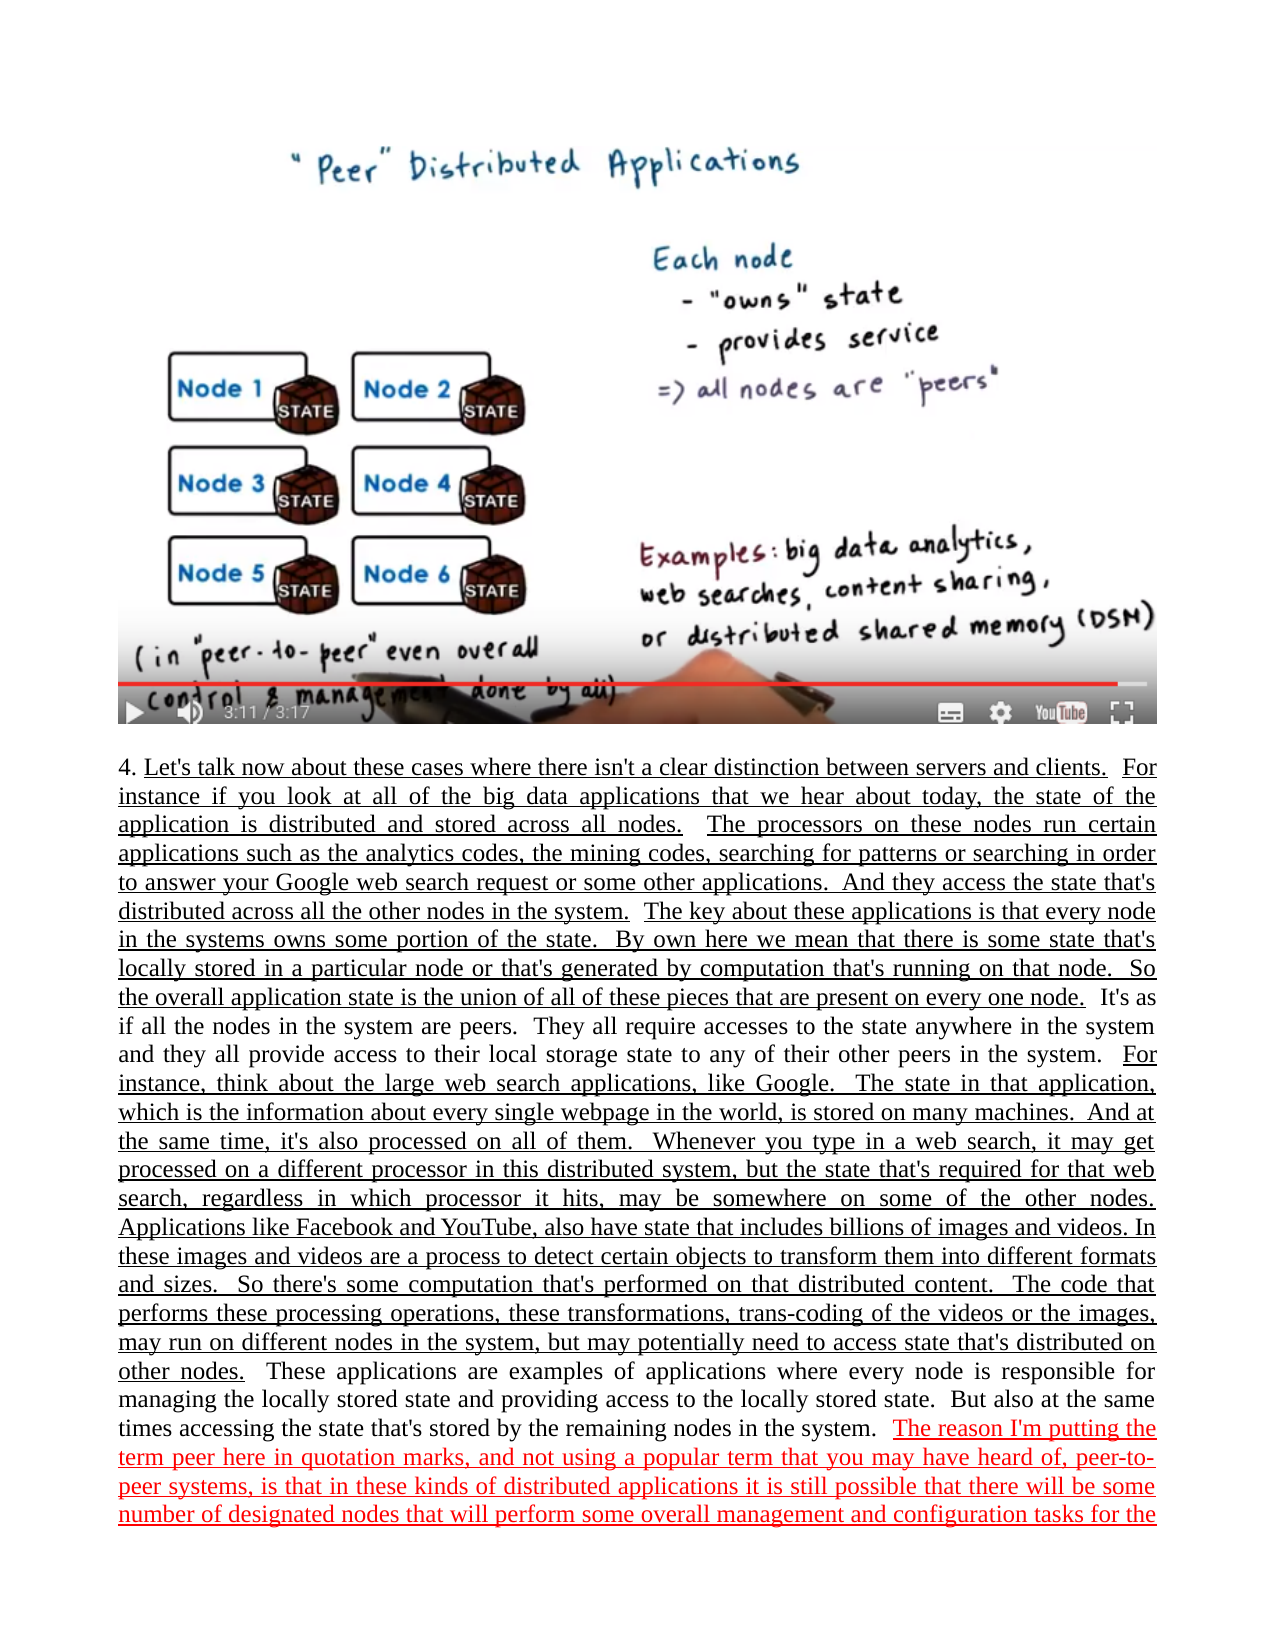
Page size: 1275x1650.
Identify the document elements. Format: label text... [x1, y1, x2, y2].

text and sizes. So there's some computation that's performed on that distributed content. The code that performs these processing operations, these transformations, trans-coding of the videos or the images, [118, 1267, 1157, 1323]
text application is distributed and stored across all nodes. The processors on these nodes run certain applications such as the analytics codes, the mining codes, searching for patterns or searching in order [118, 807, 1157, 863]
text other nodes. These applications are examples of applications where every node is responsible for managing the locally stored state and providing access to the locally stored state. But also at the same times accessing the state that's stored by the remaining nodes in the system. The reason I'm putting the term peer here in quotation marks, and not using a popular term that you may have heard of, peer-to-peer systems, is that in these kinds of distributed applications it is still possible that there will be some number of designated nodes that will perform some overall management and configuration tasks for the [118, 1353, 1157, 1524]
text 4. Let's talk now about these cases where there isn't a clear distinction between servers and clients. For instance if you look at all of the big data applications that we hear about today, the state of the [118, 752, 1157, 806]
text may run on different nodes in the system, but may potentially need to access state that's distributed on [118, 1325, 1157, 1352]
text to answer your Google web search request or some other applications. And they access the state that's distributed across all the other nodes in the system. The key about these applications is that every node in the systems owns some portion of the state. By own here we mean that there is some state that's locally stored in a particular node or that's generated by computation that's running on that node. So [118, 865, 1157, 978]
picture [118, 146, 1157, 724]
text the overall application state is the union of all of these pieces that are present on every one node. It's as if all the nodes in the system are peers. They all require accesses to the state anywhere in the system and they all provide access to their local storage state to any of their other peers in the system. For instance, think about the large web search applications, like Google. The state in that application, which is the information about every single webpage in the world, is stored on many machines. And at the same time, it's also processed on all of them. Whenever you type in a web search, it may get processed on a different processor in this distributed system, but the state that's required for that web search, regardless in which processor it hits, may be somewhere on some of the other nodes. Applications like Facebook and YouTube, also have state that includes billions of images and videos. In these images and videos are a process to detect certain objects to transform them into different formats [118, 980, 1157, 1266]
